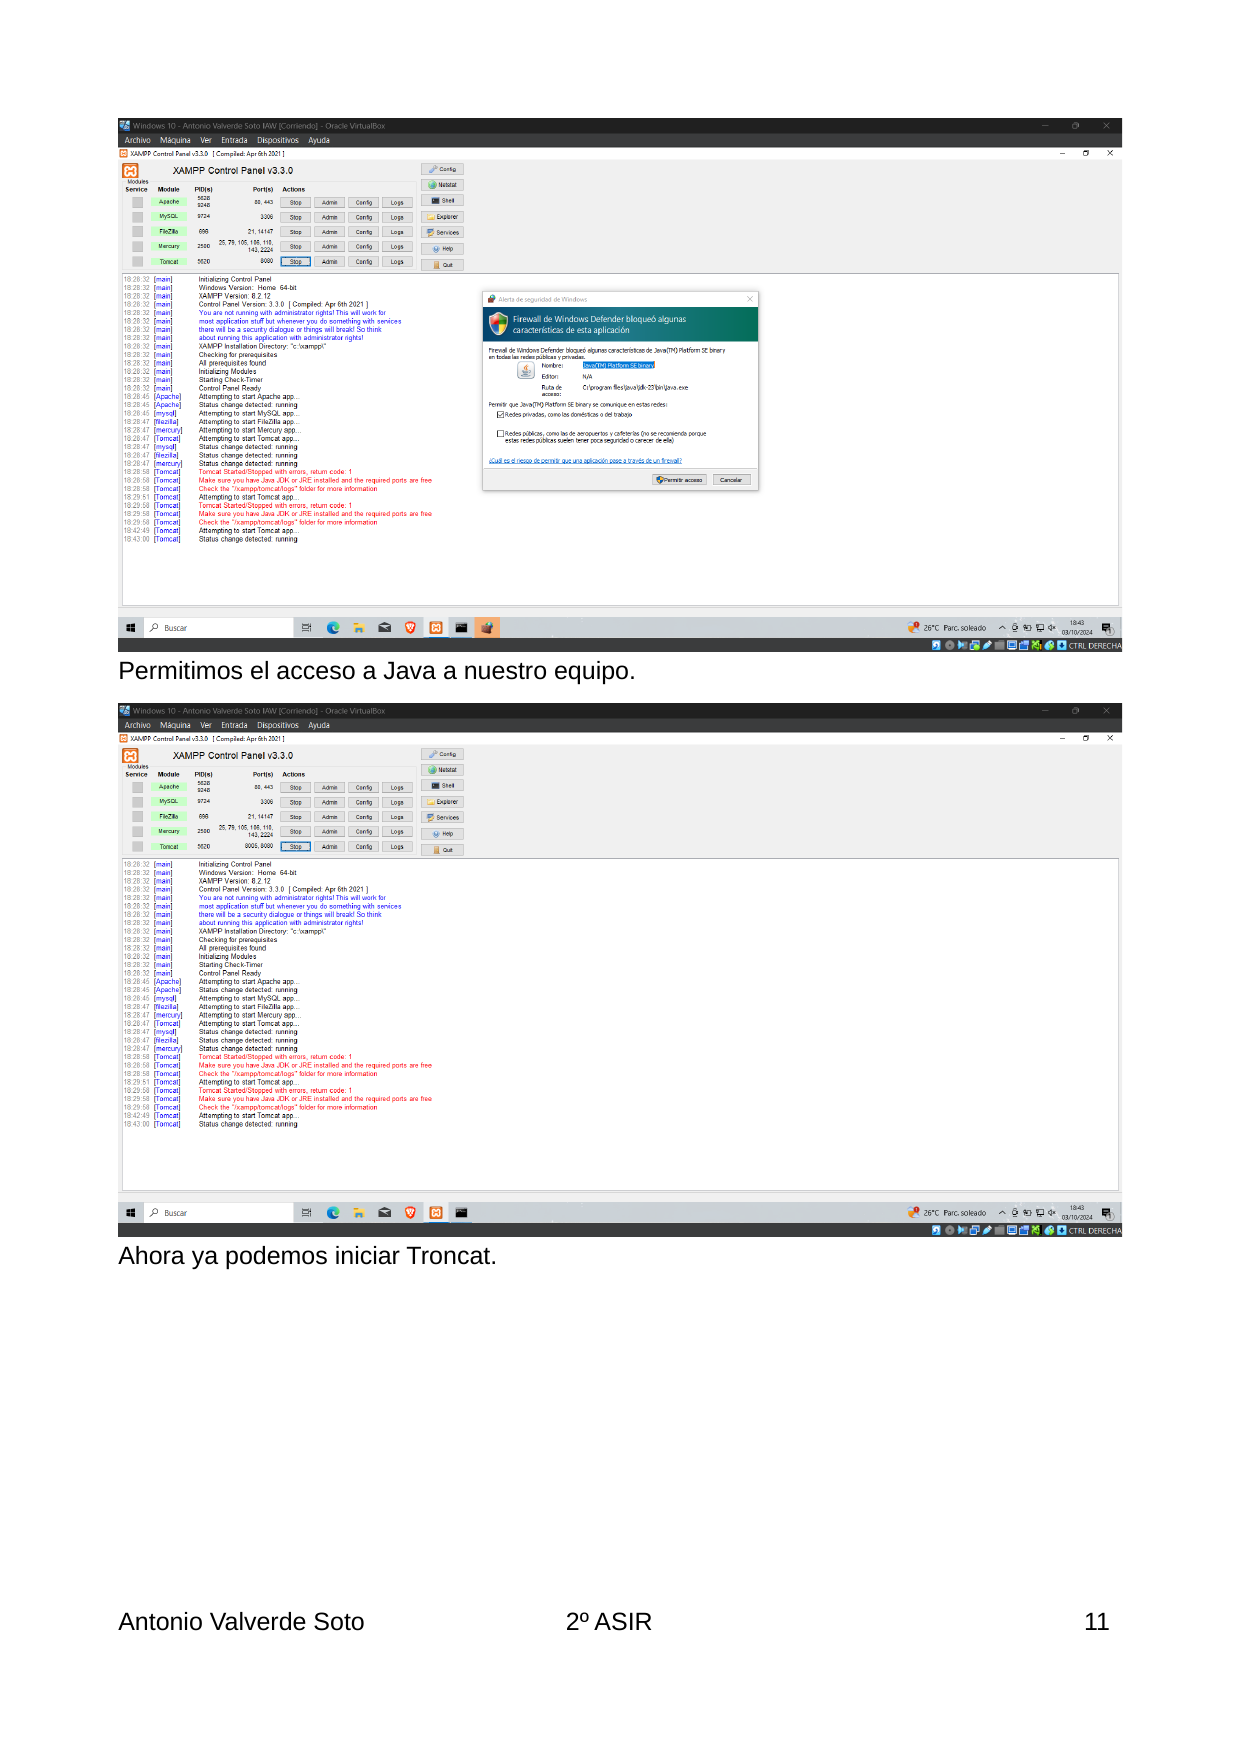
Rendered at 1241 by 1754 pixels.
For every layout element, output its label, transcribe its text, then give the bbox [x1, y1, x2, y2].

picture [118, 703, 1123, 1237]
text Permitimos el acceso a Java a nuestro equipo. [118, 652, 1122, 684]
text Ahora ya podemos iniciar Troncat. [118, 1237, 1122, 1270]
picture [118, 118, 1123, 652]
